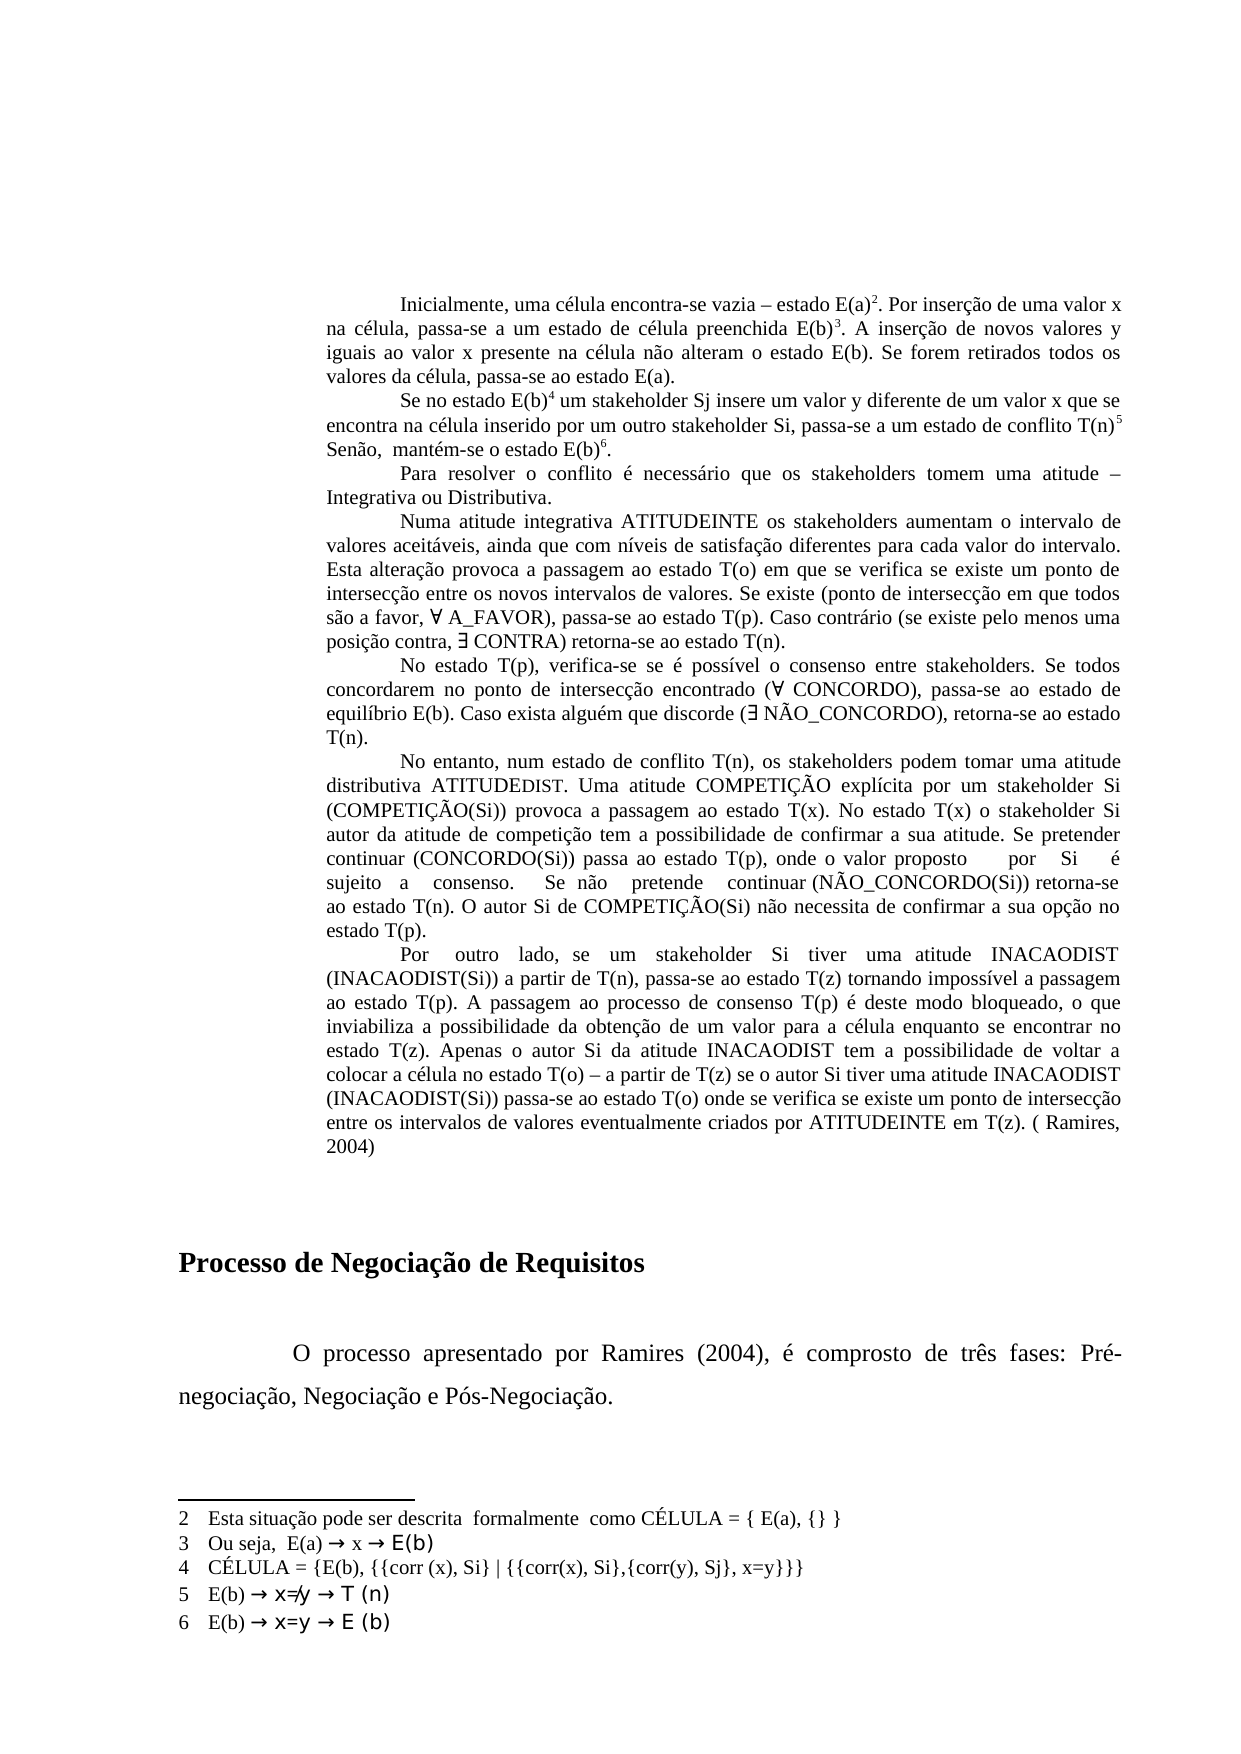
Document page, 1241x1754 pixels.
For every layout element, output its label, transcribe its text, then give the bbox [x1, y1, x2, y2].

text Processo de Negociação de Requisitos [178, 1245, 1122, 1278]
text No estado T(p), verifica-se se é possível o consenso entre stakeholders. Se todos concordarem no ponto de intersecção encontrado (∀ CONCORDO), passa-se ao estado de equilíbrio E(b). Caso exista alguém que discorde (∃ NÃO_CONCORDO), retorna-se ao estado T(n). [326, 653, 1122, 749]
text Por outro lado, se um stakeholder Si tiver uma atitude INACAODIST (INACAODIST(Si)) a partir de T(n), passa-se ao estado T(z) tornando impossível a passagem ao estado T(p). A passagem ao processo de consenso T(p) é deste modo bloqueado, o que inviabiliza a possibilidade da obtenção de um valor para a célula enquanto se encontrar no estado T(z). Apenas o autor Si da atitude INACAODIST tem a possibilidade de voltar a colocar a célula no estado T(o) – a partir de T(z) se o autor Si tiver uma atitude INACAODIST (INACAODIST(Si)) passa-se ao estado T(o) onde se verifica se existe um ponto de intersecção entre os intervalos de valores eventualmente criados por ATITUDEINTE em T(z). ( Ramires, 2004) [326, 942, 1122, 1158]
text Se no estado E(b) um stakeholder Sj insere um valor y diferente de um valor x que se encontra na célula inserido por um outro stakeholder Si, passa-se a um estado de conflito T(n) Senão, mantém-se o estado E(b). [326, 388, 1122, 461]
text Para resolver o conflito é necessário que os stakeholders tomem uma atitude – Integrativa ou Distributiva. [326, 461, 1122, 509]
text Numa atitude integrativa ATITUDEINTE os stakeholders aumentam o intervalo de valores aceitáveis, ainda que com níveis de satisfação diferentes para cada valor do intervalo. Esta alteração provoca a passagem ao estado T(o) em que se verifica se existe um ponto de intersecção entre os novos intervalos de valores. Se existe (ponto de intersecção em que todos são a favor, ∀ A_FAVOR), passa-se ao estado T(p). Caso contrário (se existe pelo menos uma posição contra, ∃ CONTRA) retorna-se ao estado T(n). [326, 509, 1122, 653]
text Esta situação pode ser descrita formalmente como CÉLULA = { E(a), {} } [178, 1506, 1122, 1530]
text CÉLULA = {E(b), {{corr (x), Si} | {{corr(x), Si},{corr(y), Sj}, x=y}}} [178, 1555, 1122, 1579]
text O processo apresentado por Ramires (2004), é comprosto de três fases: Pré- negociação, Negociação e Pós-Negociação. [178, 1338, 1122, 1410]
text Ou seja, E(a) → x → E(b) [178, 1530, 1122, 1555]
text E(b) → x≠y → T (n) [178, 1579, 1122, 1607]
text Inicialmente, uma célula encontra-se vazia – estado E(a). Por inserção de uma valor x na célula, passa-se a um estado de célula preenchida E(b). A inserção de novos valores y iguais ao valor x presente na célula não alteram o estado E(b). Se forem retirados todos os valores da célula, passa-se ao estado E(a). [326, 292, 1122, 388]
text E(b) → x=y → E (b) [178, 1607, 1122, 1636]
text No entanto, num estado de conflito T(n), os stakeholders podem tomar uma atitude distributiva ATITUDEDIST. Uma atitude COMPETIÇÃO explícita por um stakeholder Si (COMPETIÇÃO(Si)) provoca a passagem ao estado T(x). No estado T(x) o stakeholder Si autor da atitude de competição tem a possibilidade de confirmar a sua atitude. Se pretender continuar (CONCORDO(Si)) passa ao estado T(p), onde o valor proposto por Si é sujeito a consenso. Se não pretende continuar (NÃO_CONCORDO(Si)) retorna-se ao estado T(n). O autor Si de COMPETIÇÃO(Si) não necessita de confirmar a sua opção no estado T(p). [326, 749, 1122, 942]
